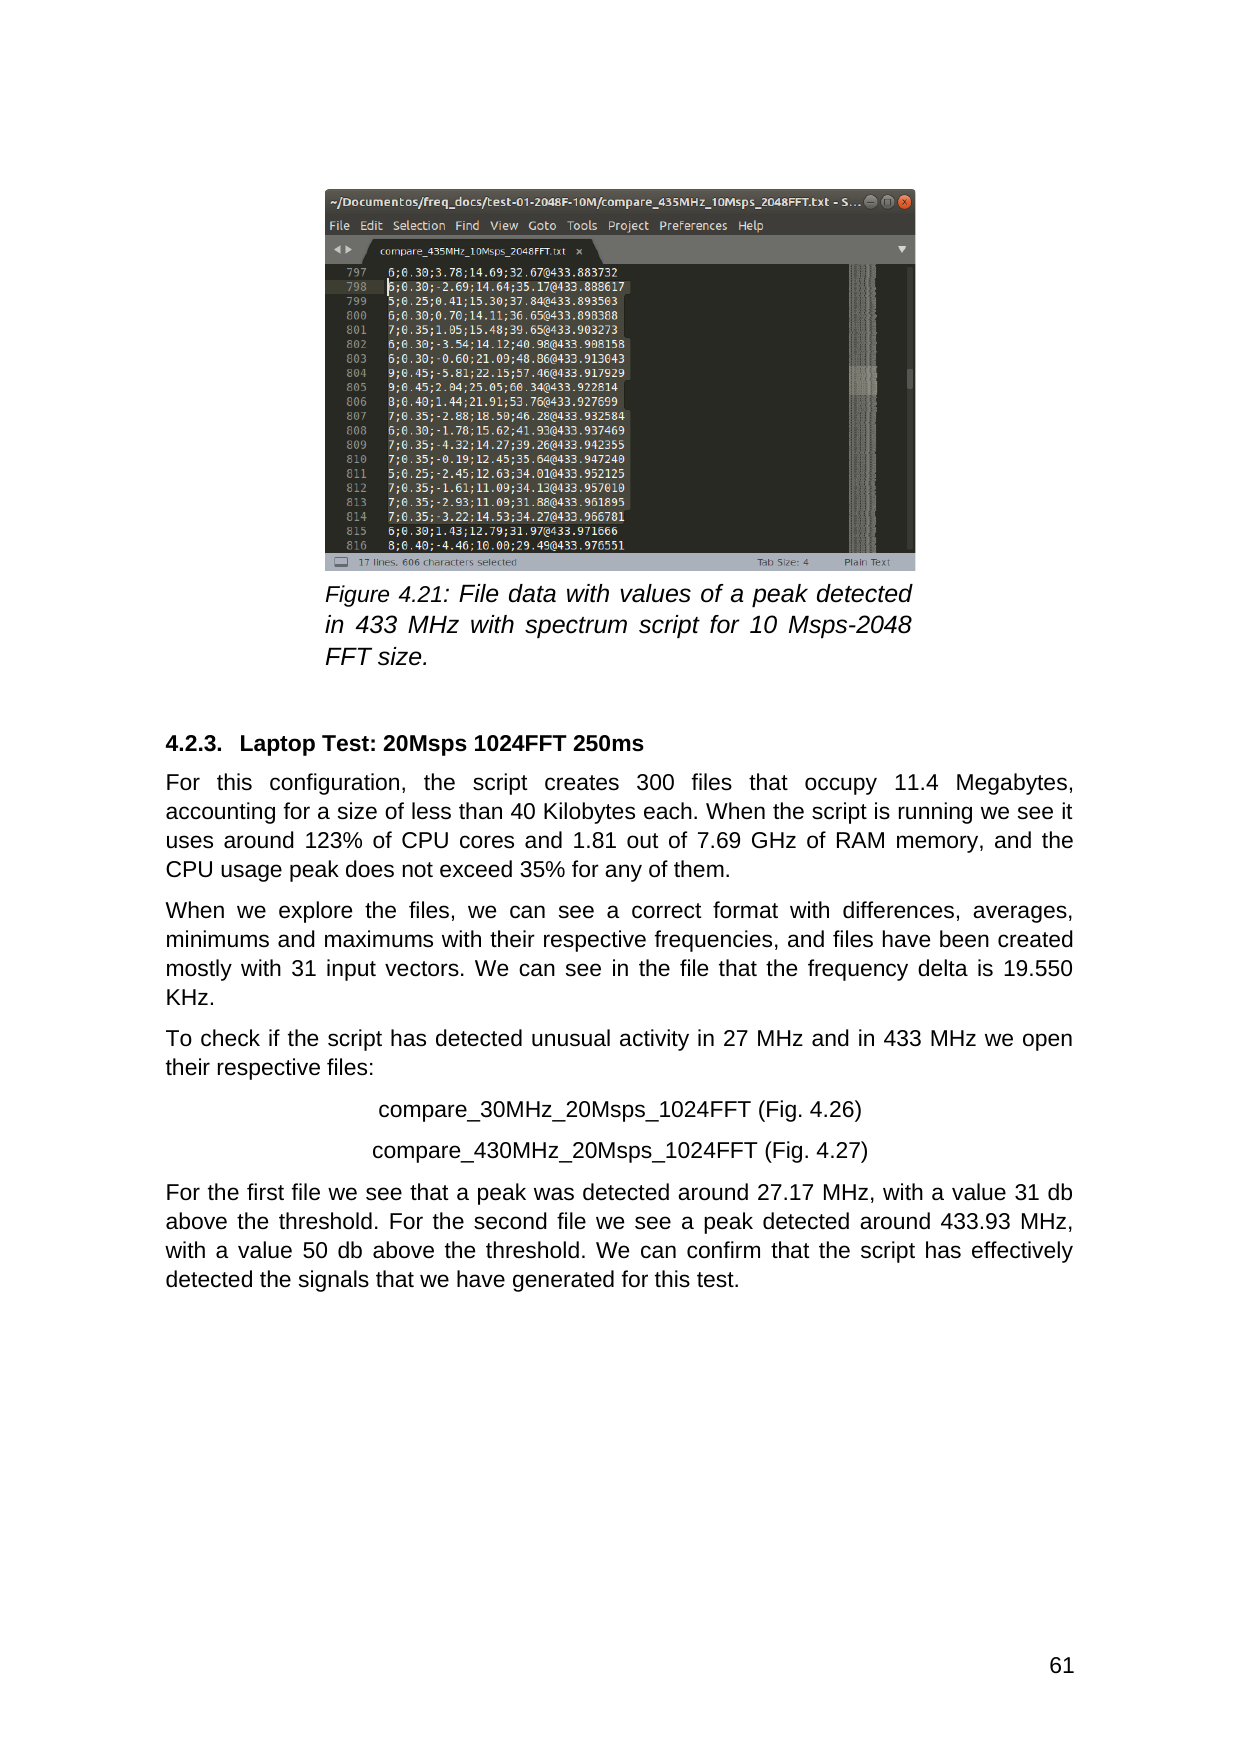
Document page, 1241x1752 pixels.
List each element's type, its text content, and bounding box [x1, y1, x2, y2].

text Figure 4.21: File data with values of a peak detected in 433 MHz with spectrum script for 10 Msps-2048 FFT size. [325, 571, 915, 671]
subtitle Laptop Test: 20Msps 1024FFT 250ms [165, 727, 1075, 756]
text To check if the script has detected unusual activity in 27 MHz and in 433 MHz we open their respective files: [165, 1025, 1075, 1081]
text compare_430MHz_20Msps_1024FFT (Fig. 4.27) [165, 1137, 1075, 1164]
text compare_30MHz_20Msps_1024FFT (Fig. 4.26) [165, 1096, 1075, 1122]
picture [325, 189, 916, 571]
text For this configuration, the script creates 300 files that occupy 11.4 Megabytes, accounting for a size of less than 40 Kilobytes each. When the script is running we see it uses around 123% of CPU cores and 1.81 out of 7.69 GHz of RAM memory, and the CPU usage peak does not exceed 35% for any of them. [165, 769, 1075, 882]
text When we explore the files, we can see a correct format with differences, averages, minimums and maximums with their respective frequencies, and files have been created mostly with 31 input vectors. We can see in the file that the frequency delta is 19.550 KHz. [165, 897, 1075, 1010]
text For the first file we see that a peak was detected around 27.17 MHz, with a value 31 db above the threshold. For the second file we see a peak detected around 433.93 MHz, with a value 50 db above the threshold. We can confirm that the script has effectively detected the signals that we have generated for this test. [165, 1179, 1075, 1292]
